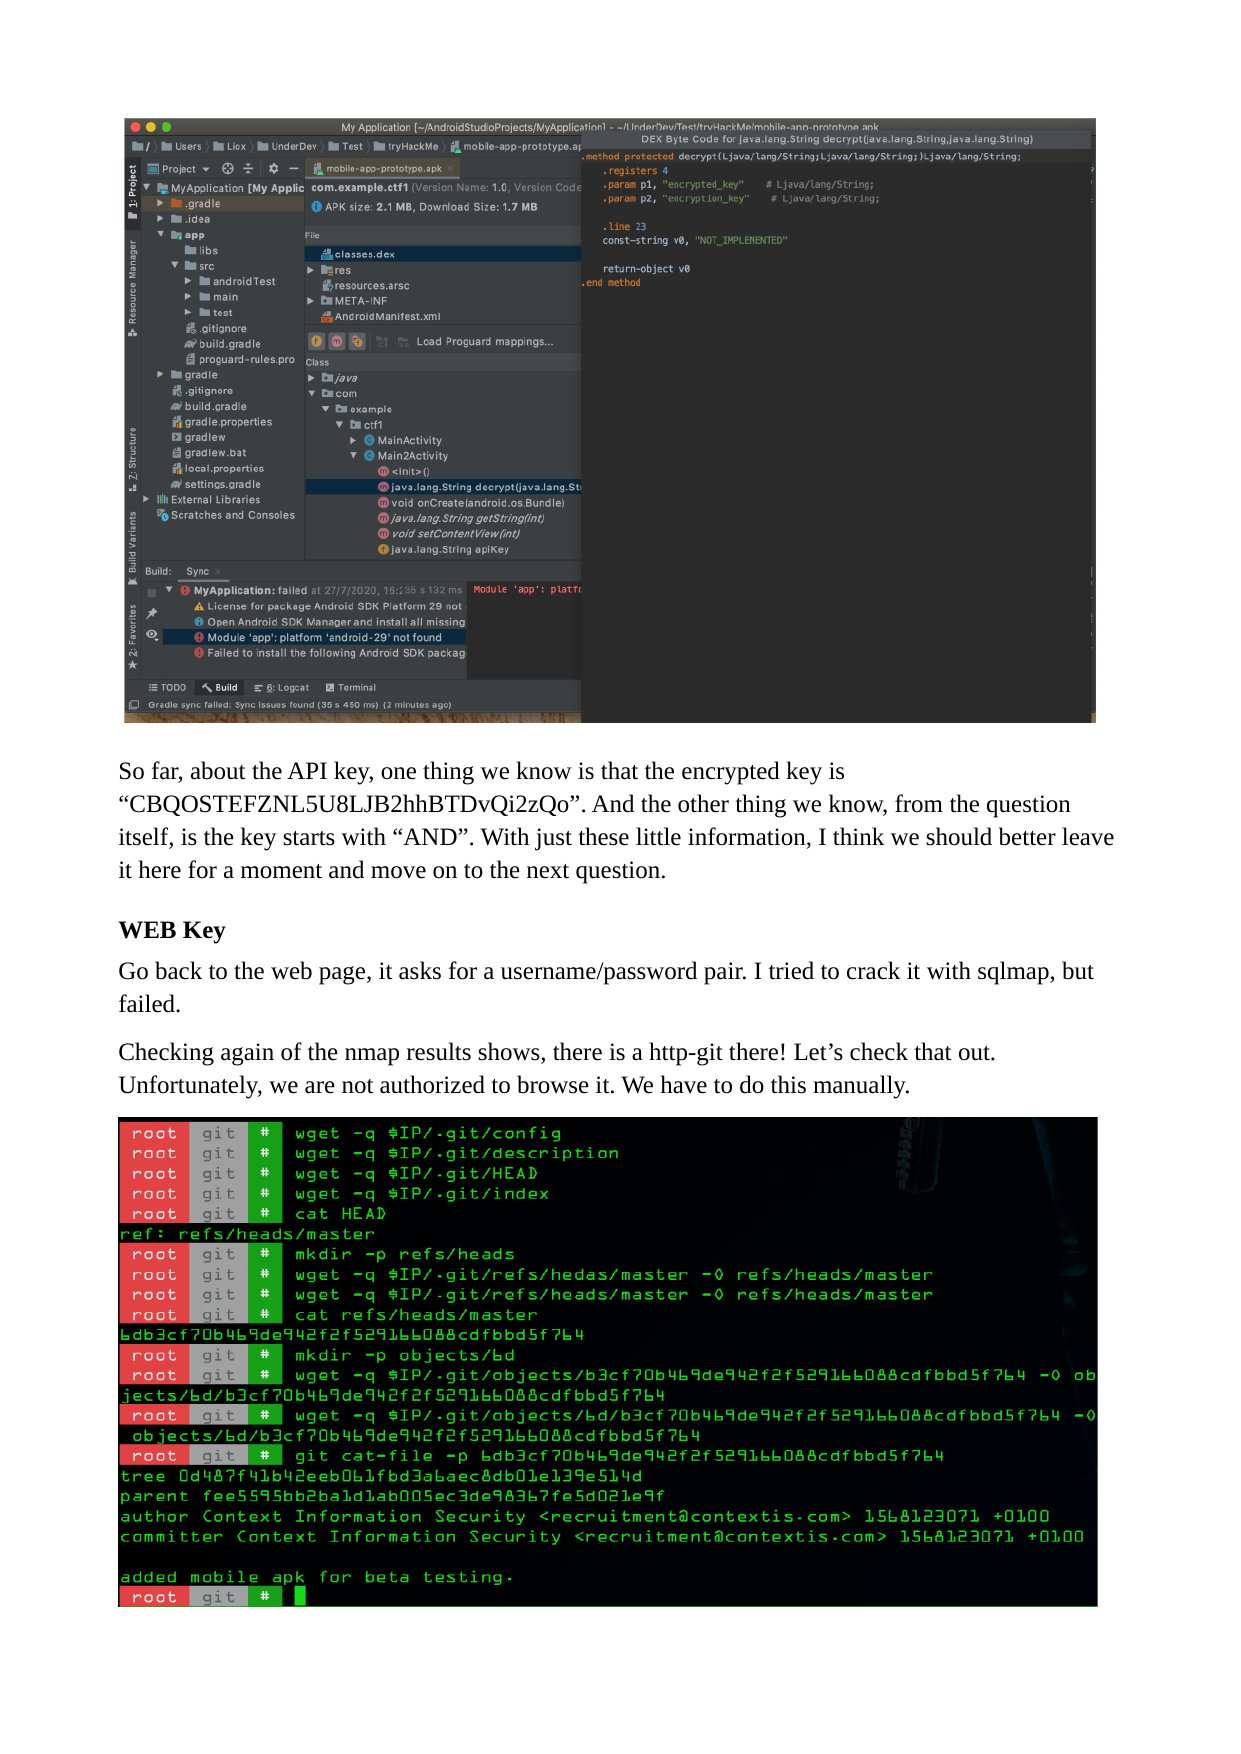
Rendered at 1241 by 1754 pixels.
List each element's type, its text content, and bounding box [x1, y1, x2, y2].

text Checking again of the nmap results shows, there is a http-git there! Let’s check that out. Unfortunately, we are not authorized to browse it. We have to do this manually. [118, 1037, 1122, 1099]
text So far, about the API key, one thing we know is that the encrypted key is “CBQOSTEFZNL5U8LJB2hhBTDvQi2zQo”. And the other thing we know, from the question itself, is the key starts with “AND”. With just these little information, I think we should better leave it here for a moment and move on to the next question. [118, 756, 1122, 884]
picture [124, 118, 1096, 723]
picture [118, 1117, 1098, 1607]
subtitle WEB Key [118, 915, 1122, 944]
text Go back to the web page, it asks for a username/password pair. I tried to crack it with sqlmap, but failed. [118, 956, 1122, 1018]
